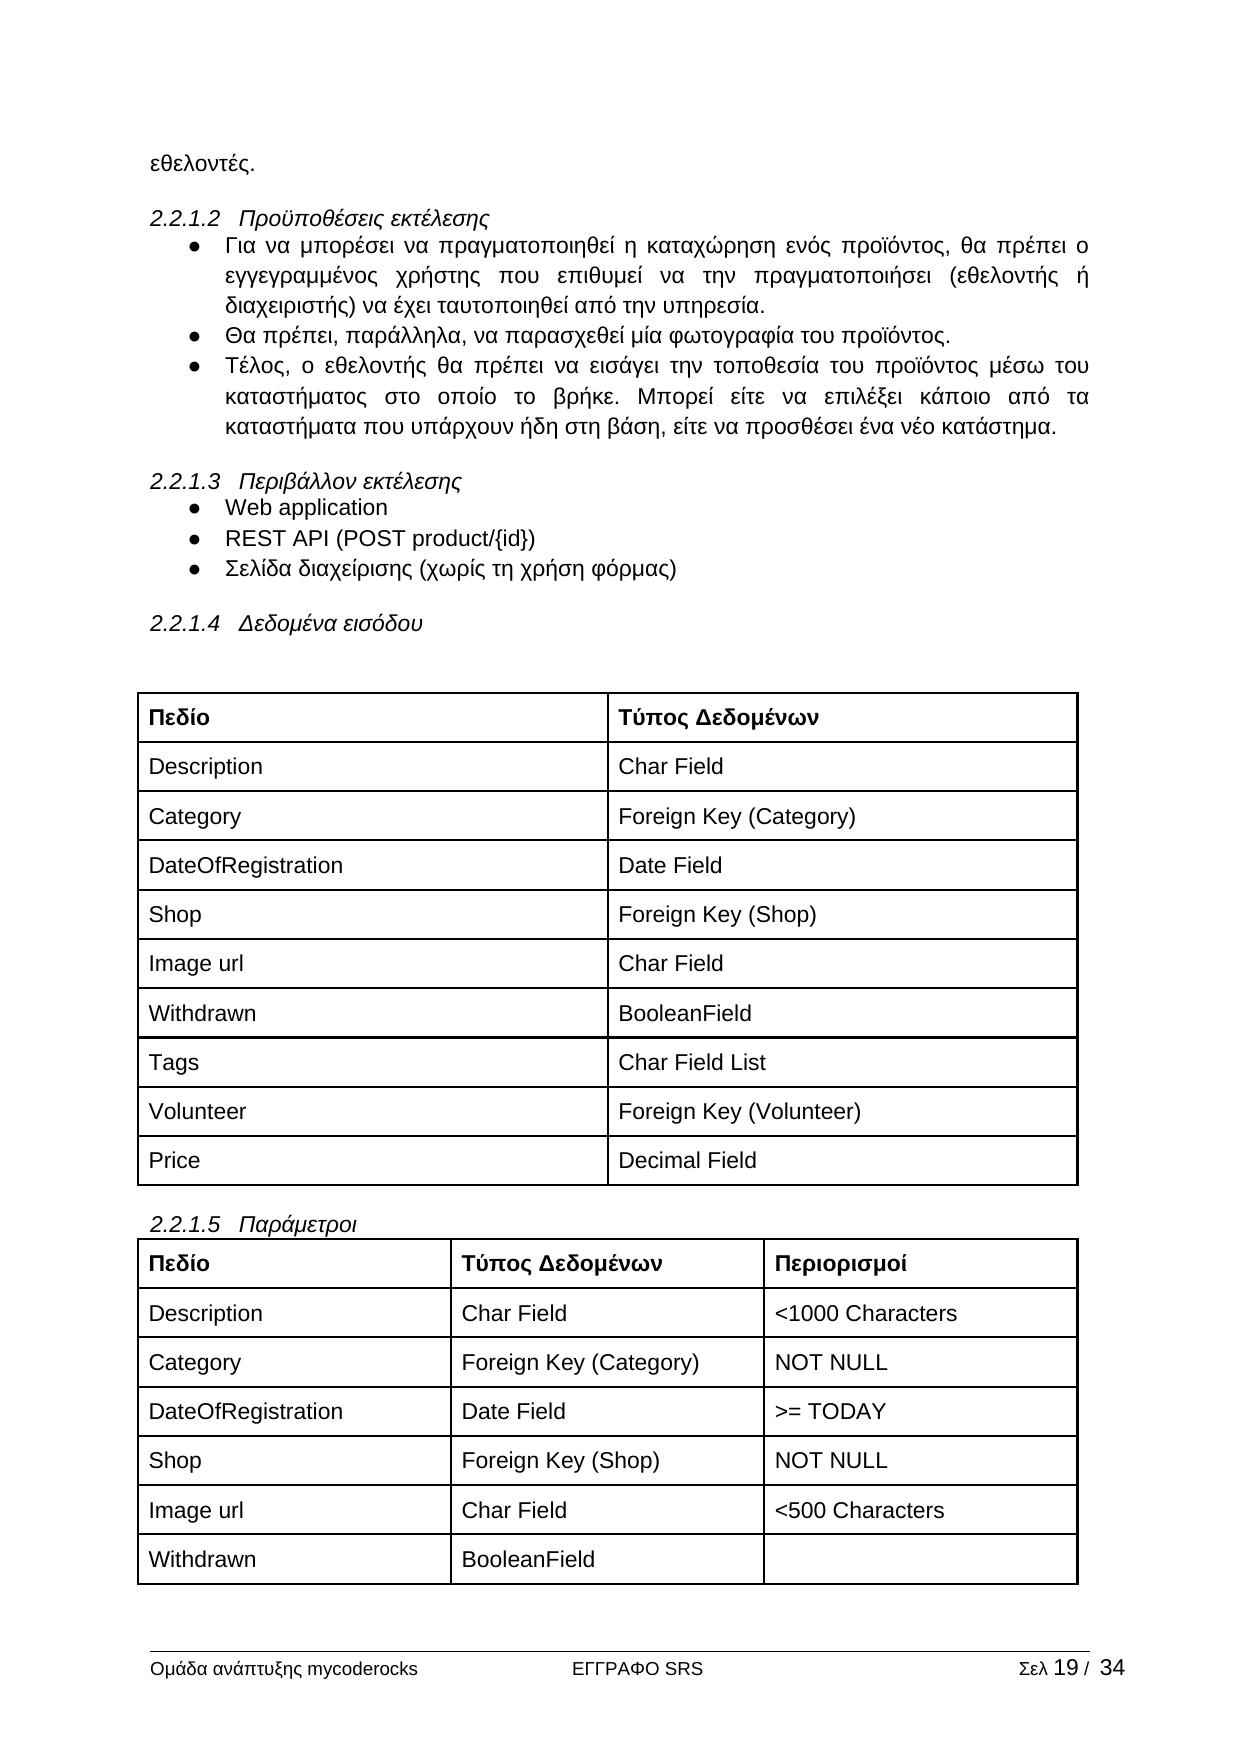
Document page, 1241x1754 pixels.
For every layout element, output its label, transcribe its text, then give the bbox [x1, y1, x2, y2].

table_cell Category [139, 792, 607, 839]
table_cell Shop [139, 1437, 450, 1484]
table_cell Image url [139, 940, 607, 987]
table_cell Char Field [452, 1486, 763, 1533]
list Θα πρέπει, παράλληλα, να παρασχεθεί μία φωτογραφία του προϊόντος. [187, 322, 1090, 348]
table_cell Decimal Field [609, 1137, 1076, 1184]
table_cell Tags [139, 1039, 607, 1086]
list Τέλος, ο εθελοντής θα πρέπει να εισάγει την τοποθεσία του προϊόντος μέσω του καταστήματος στο οποίο το βρήκε. Μπορεί είτε να επιλέξει κάποιο από τα καταστήματα που υπάρχουν ήδη στη βάση, είτε να προσθέσει ένα νέο κατάστημα. [187, 352, 1090, 439]
table_cell Foreign Key (Shop) [452, 1437, 763, 1484]
table_cell Volunteer [139, 1088, 607, 1135]
table_header Πεδίο [139, 694, 607, 741]
table_cell NOT NULL [765, 1437, 1076, 1484]
table_cell Date Field [609, 841, 1076, 889]
table_cell [765, 1535, 1076, 1583]
table_cell Description [139, 1289, 450, 1336]
table_cell Foreign Key (Category) [452, 1338, 763, 1386]
table_header Πεδίο [139, 1240, 450, 1287]
table_cell Foreign Key (Shop) [609, 891, 1076, 938]
list Για να μπορέσει να πραγματοποιηθεί η καταχώρηση ενός προϊόντος, θα πρέπει ο εγγεγραμμένος χρήστης που επιθυμεί να την πραγματοποιήσει (εθελοντής ή διαχειριστής) να έχει ταυτοποιηθεί από την υπηρεσία. [187, 232, 1090, 318]
list Web application [187, 494, 1090, 521]
subtitle 2.2.1.5 Παράμετροι [150, 1211, 1090, 1238]
table_cell Shop [139, 891, 607, 938]
table_cell Image url [139, 1486, 450, 1533]
table_cell Withdrawn [139, 1535, 450, 1583]
table_cell Foreign Key (Volunteer) [609, 1088, 1076, 1135]
table_cell DateOfRegistration [139, 1388, 450, 1435]
list REST API (POST product/{id}) [187, 524, 1090, 551]
list Σελίδα διαχείρισης (χωρίς τη χρήση φόρμας) [187, 555, 1090, 581]
table_cell Price [139, 1137, 607, 1184]
table_cell >= TODAY [765, 1388, 1076, 1435]
table_cell NOT NULL [765, 1338, 1076, 1386]
table_cell Date Field [452, 1388, 763, 1435]
table_header Περιορισμοί [765, 1240, 1076, 1287]
table_cell <500 Characters [765, 1486, 1076, 1533]
text εθελοντές. [150, 150, 1090, 176]
subtitle 2.2.1.3 Περιβάλλον εκτέλεσης [150, 468, 1090, 494]
table_cell BooleanField [452, 1535, 763, 1583]
table_cell Category [139, 1338, 450, 1386]
table_cell DateOfRegistration [139, 841, 607, 889]
table_cell Foreign Key (Category) [609, 792, 1076, 839]
table_cell BooleanField [609, 989, 1076, 1036]
table_cell Char Field List [609, 1039, 1076, 1086]
subtitle 2.2.1.2 Προϋποθέσεις εκτέλεσης [150, 205, 1090, 232]
table_cell Description [139, 743, 607, 790]
table_cell <1000 Characters [765, 1289, 1076, 1336]
table_header Τύπος Δεδομένων [609, 694, 1076, 741]
table_header Τύπος Δεδομένων [452, 1240, 763, 1287]
table_cell Char Field [452, 1289, 763, 1336]
table_cell Withdrawn [139, 989, 607, 1036]
subtitle 2.2.1.4 Δεδομένα εισόδου [150, 610, 1090, 636]
table_cell Char Field [609, 940, 1076, 987]
table_cell Char Field [609, 743, 1076, 790]
